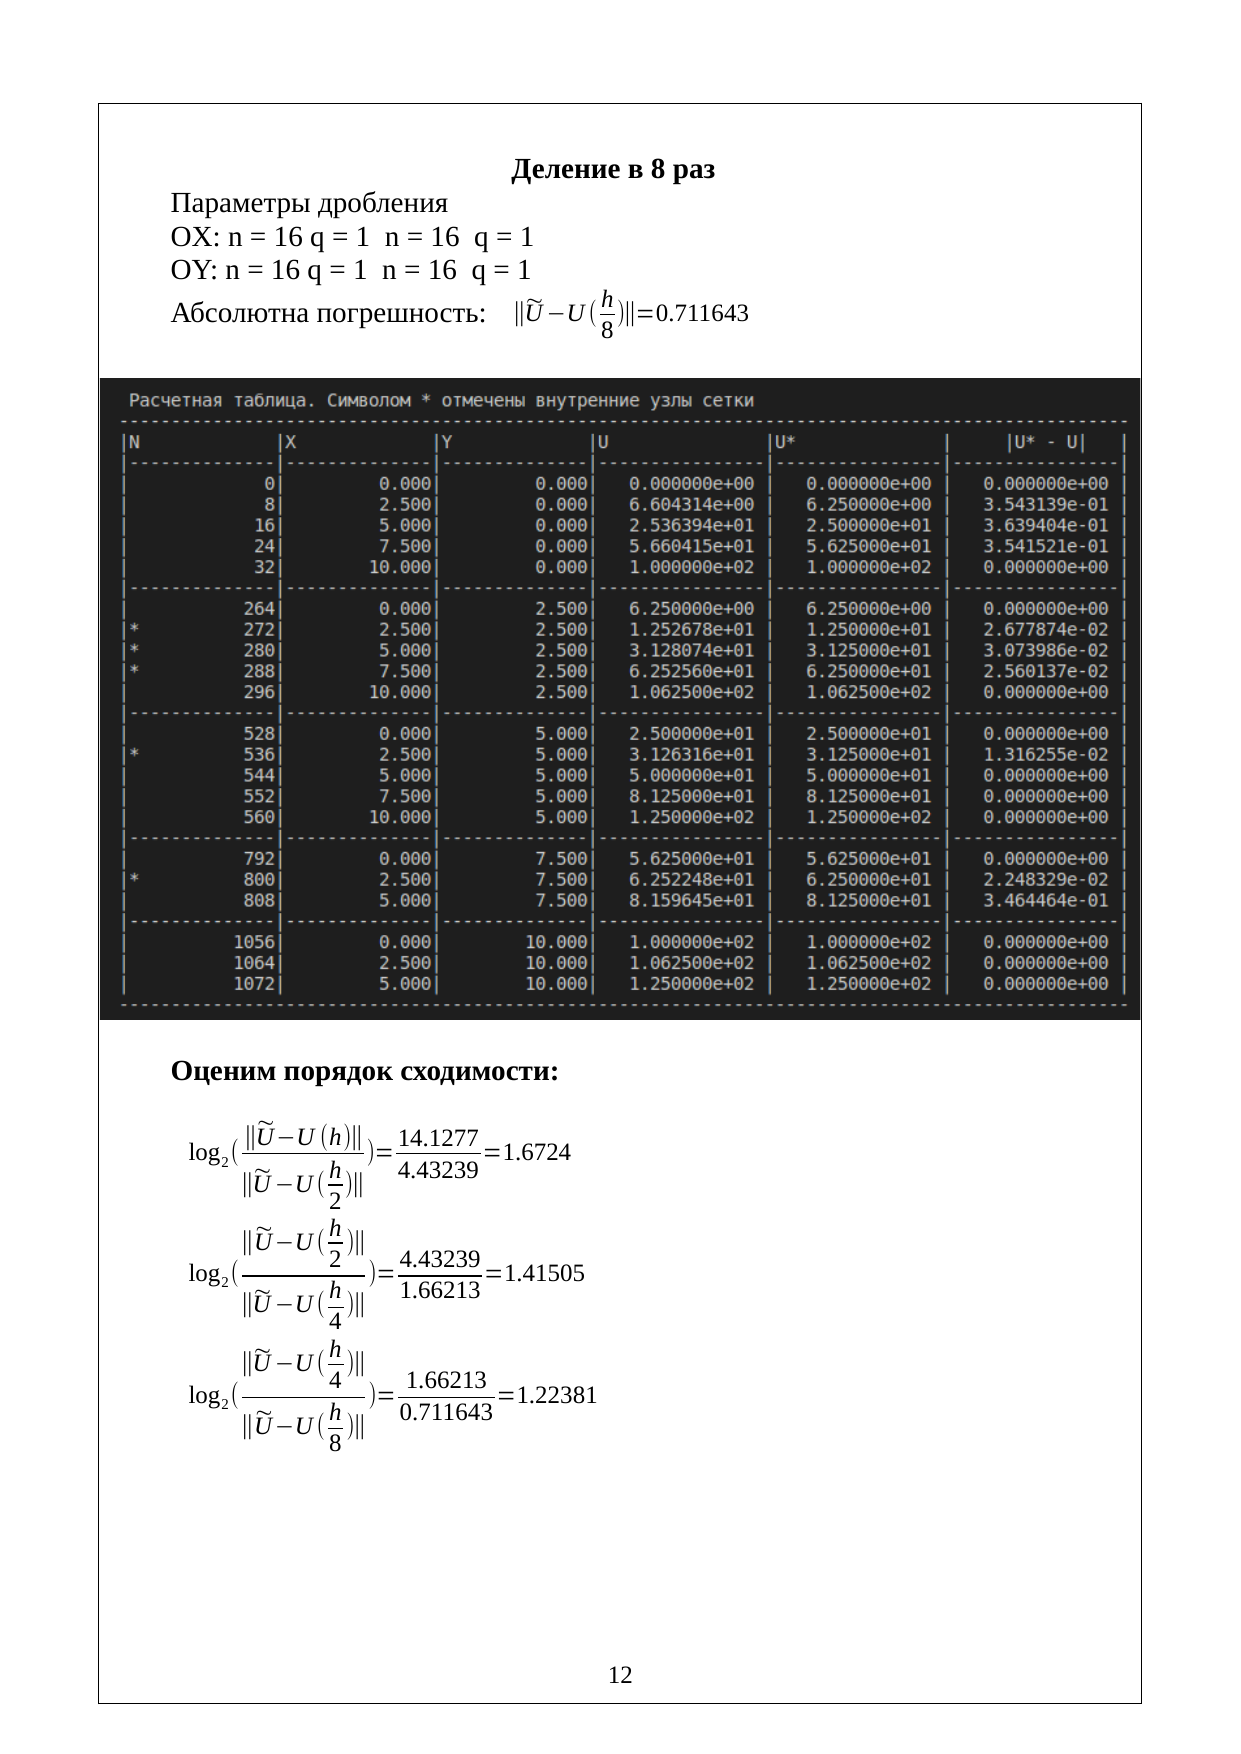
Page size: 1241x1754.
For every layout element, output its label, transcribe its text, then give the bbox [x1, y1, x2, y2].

text Оценим порядок сходимости: [99, 1053, 1137, 1087]
list OX: n = 16 q = 1 n = 16 q = 1 [99, 219, 1137, 252]
list Абсолютна погрешность: [99, 286, 1137, 345]
list Параметры дробления [99, 185, 1137, 219]
text Деление в 8 раз [99, 152, 1137, 185]
list OY: n = 16 q = 1 n = 16 q = 1 [99, 252, 1137, 286]
picture [99, 378, 1141, 1020]
